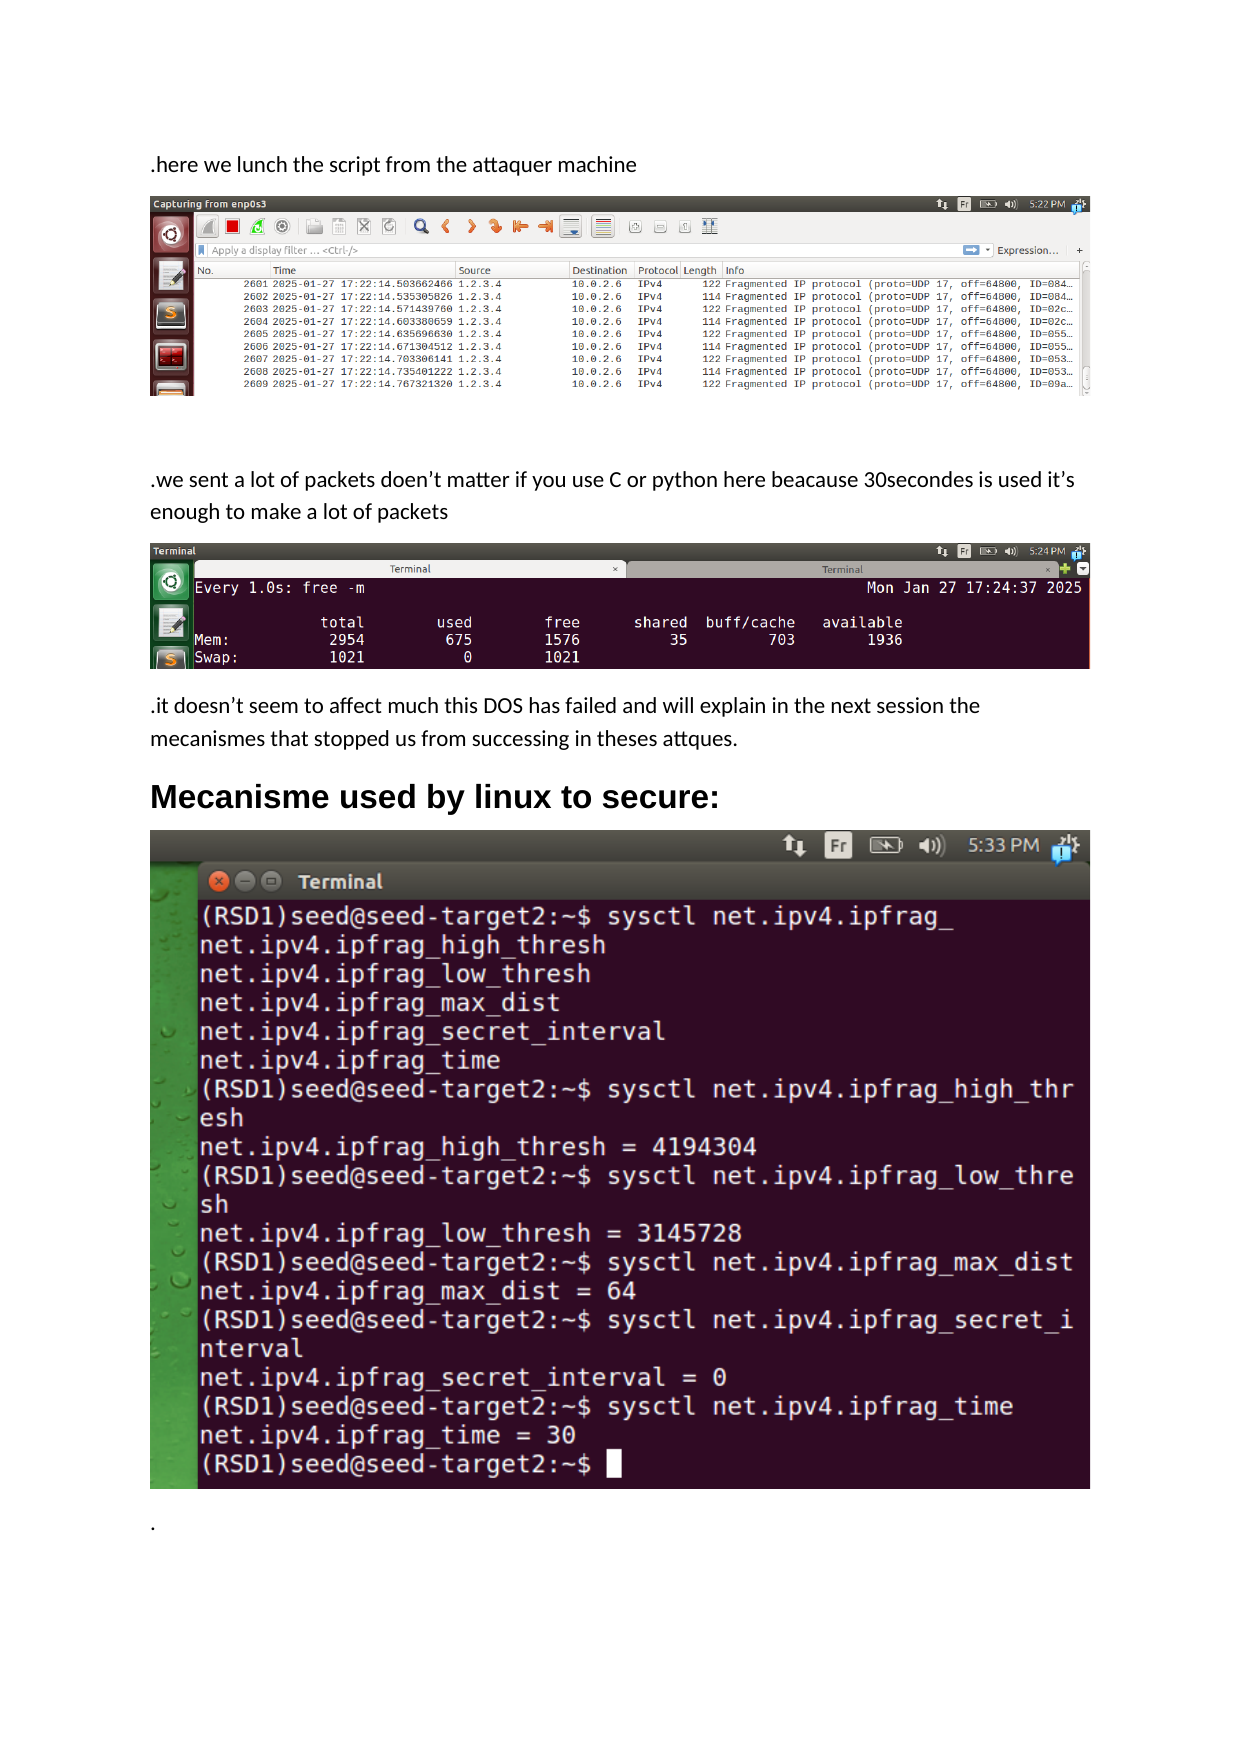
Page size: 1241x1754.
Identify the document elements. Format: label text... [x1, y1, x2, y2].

picture [150, 543, 1091, 669]
picture [150, 830, 1091, 1489]
picture [150, 196, 1091, 396]
text . [150, 1489, 1090, 1536]
text .here we lunch the script from the attaquer machine [150, 150, 1090, 178]
subtitle Mecanisme used by linux to secure: [150, 777, 1090, 815]
text .we sent a lot of packets doen’t matter if you use C or python here beacause 30secondes is used it’s enough to make a lot of packets [150, 465, 1090, 525]
text .it doesn’t seem to affect much this DOS has failed and will explain in the next session the mecanismes that stopped us from successing in theses attques. [150, 669, 1090, 752]
